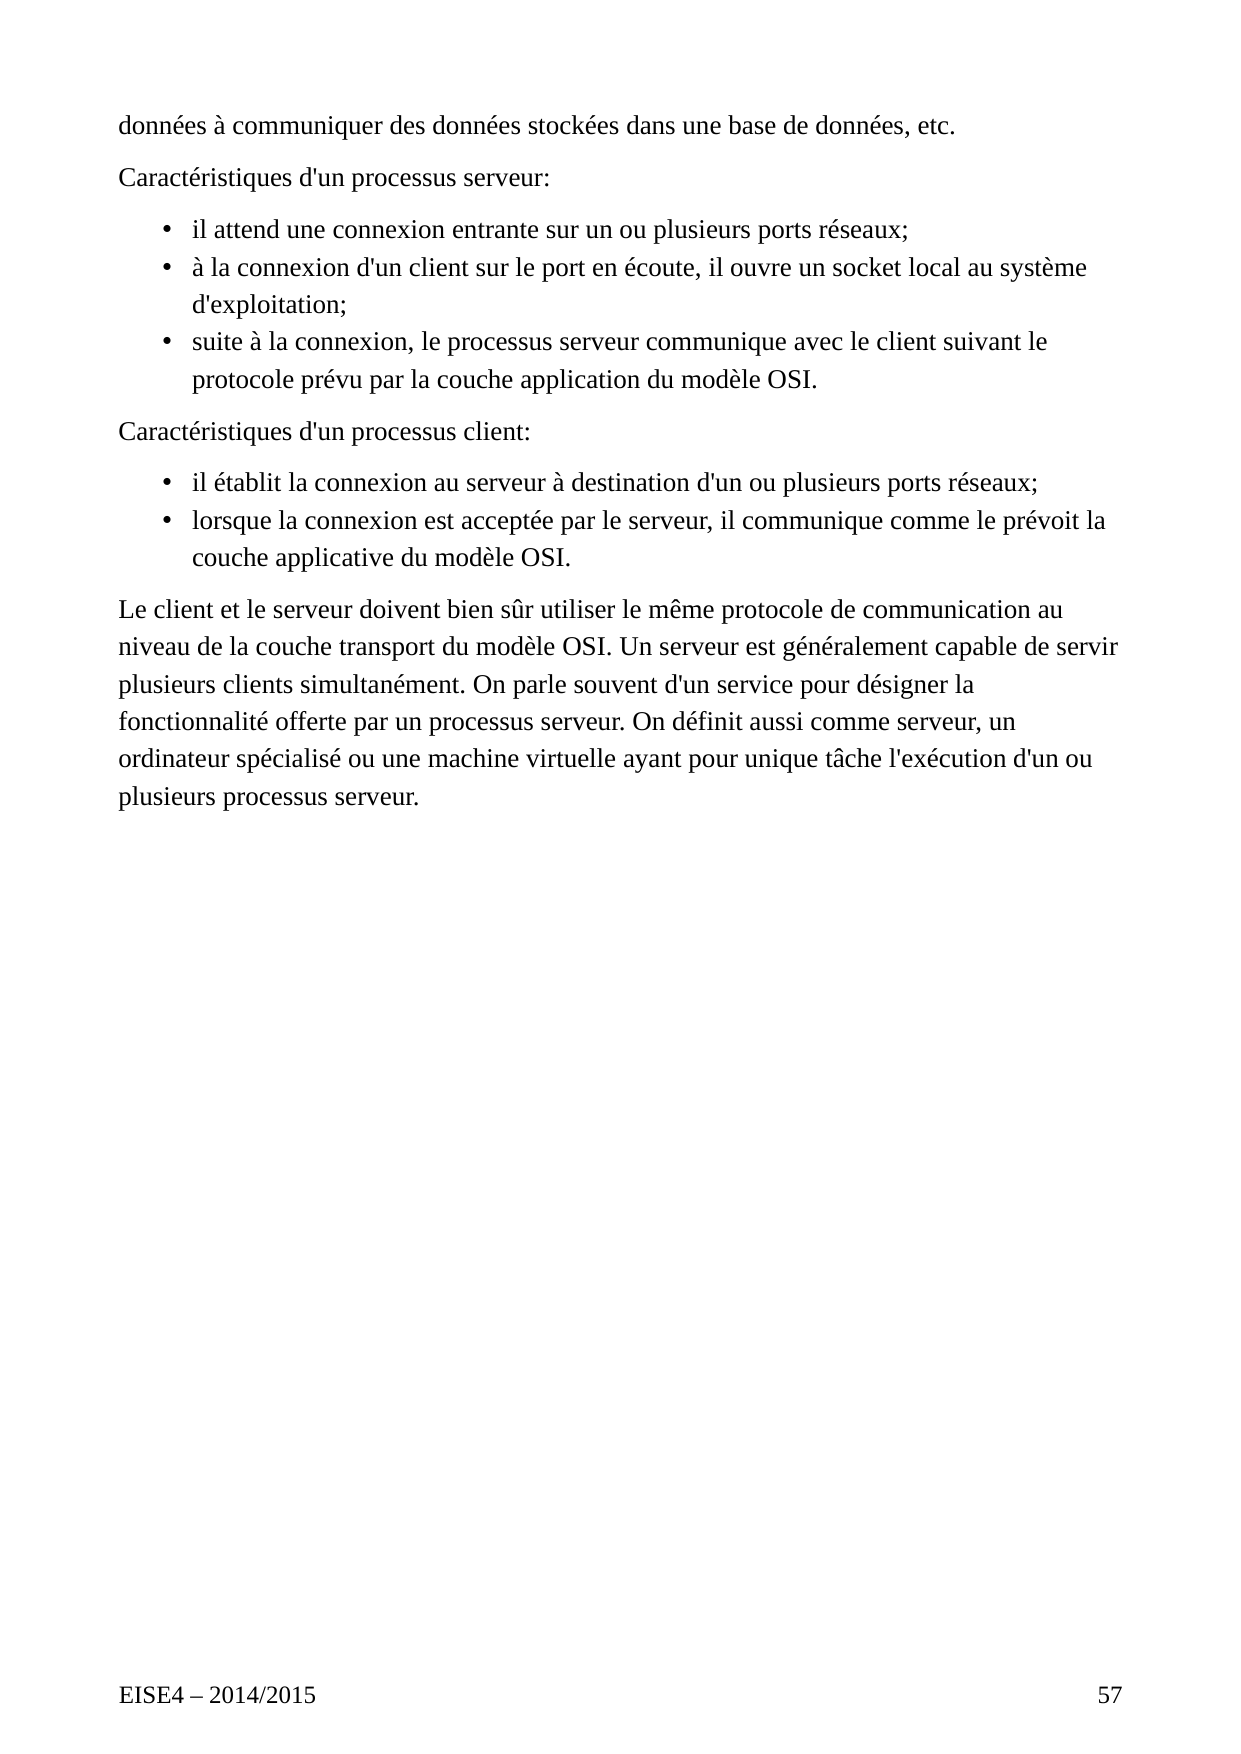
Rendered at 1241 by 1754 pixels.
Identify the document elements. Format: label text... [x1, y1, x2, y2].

list il établit la connexion au serveur à destination d'un ou plusieurs ports réseaux; [162, 466, 1122, 498]
list lorsque la connexion est acceptée par le serveur, il communique comme le prévoit la couche applicative du modèle OSI. [162, 504, 1122, 572]
list il attend une connexion entrante sur un ou plusieurs ports réseaux; [162, 213, 1122, 244]
list à la connexion d'un client sur le port en écoute, il ouvre un socket local au système d'exploitation; [162, 251, 1122, 319]
text données à communiquer des données stockées dans une base de données, etc. [118, 109, 1122, 141]
text Caractéristiques d'un processus serveur: [118, 161, 1122, 192]
text Le client et le serveur doivent bien sûr utiliser le même protocole de communication au niveau de la couche transport du modèle OSI. Un serveur est généralement capable de servir plusieurs clients simultanément. On parle souvent d'un service pour désigner la fonctionnalité offerte par un processus serveur. On définit aussi comme serveur, un ordinateur spécialisé ou une machine virtuelle ayant pour unique tâche l'exécution d'un ou plusieurs processus serveur. [118, 593, 1122, 811]
list suite à la connexion, le processus serveur communique avec le client suivant le protocole prévu par la couche application du modèle OSI. [162, 325, 1122, 394]
text Caractéristiques d'un processus client: [118, 414, 1122, 446]
